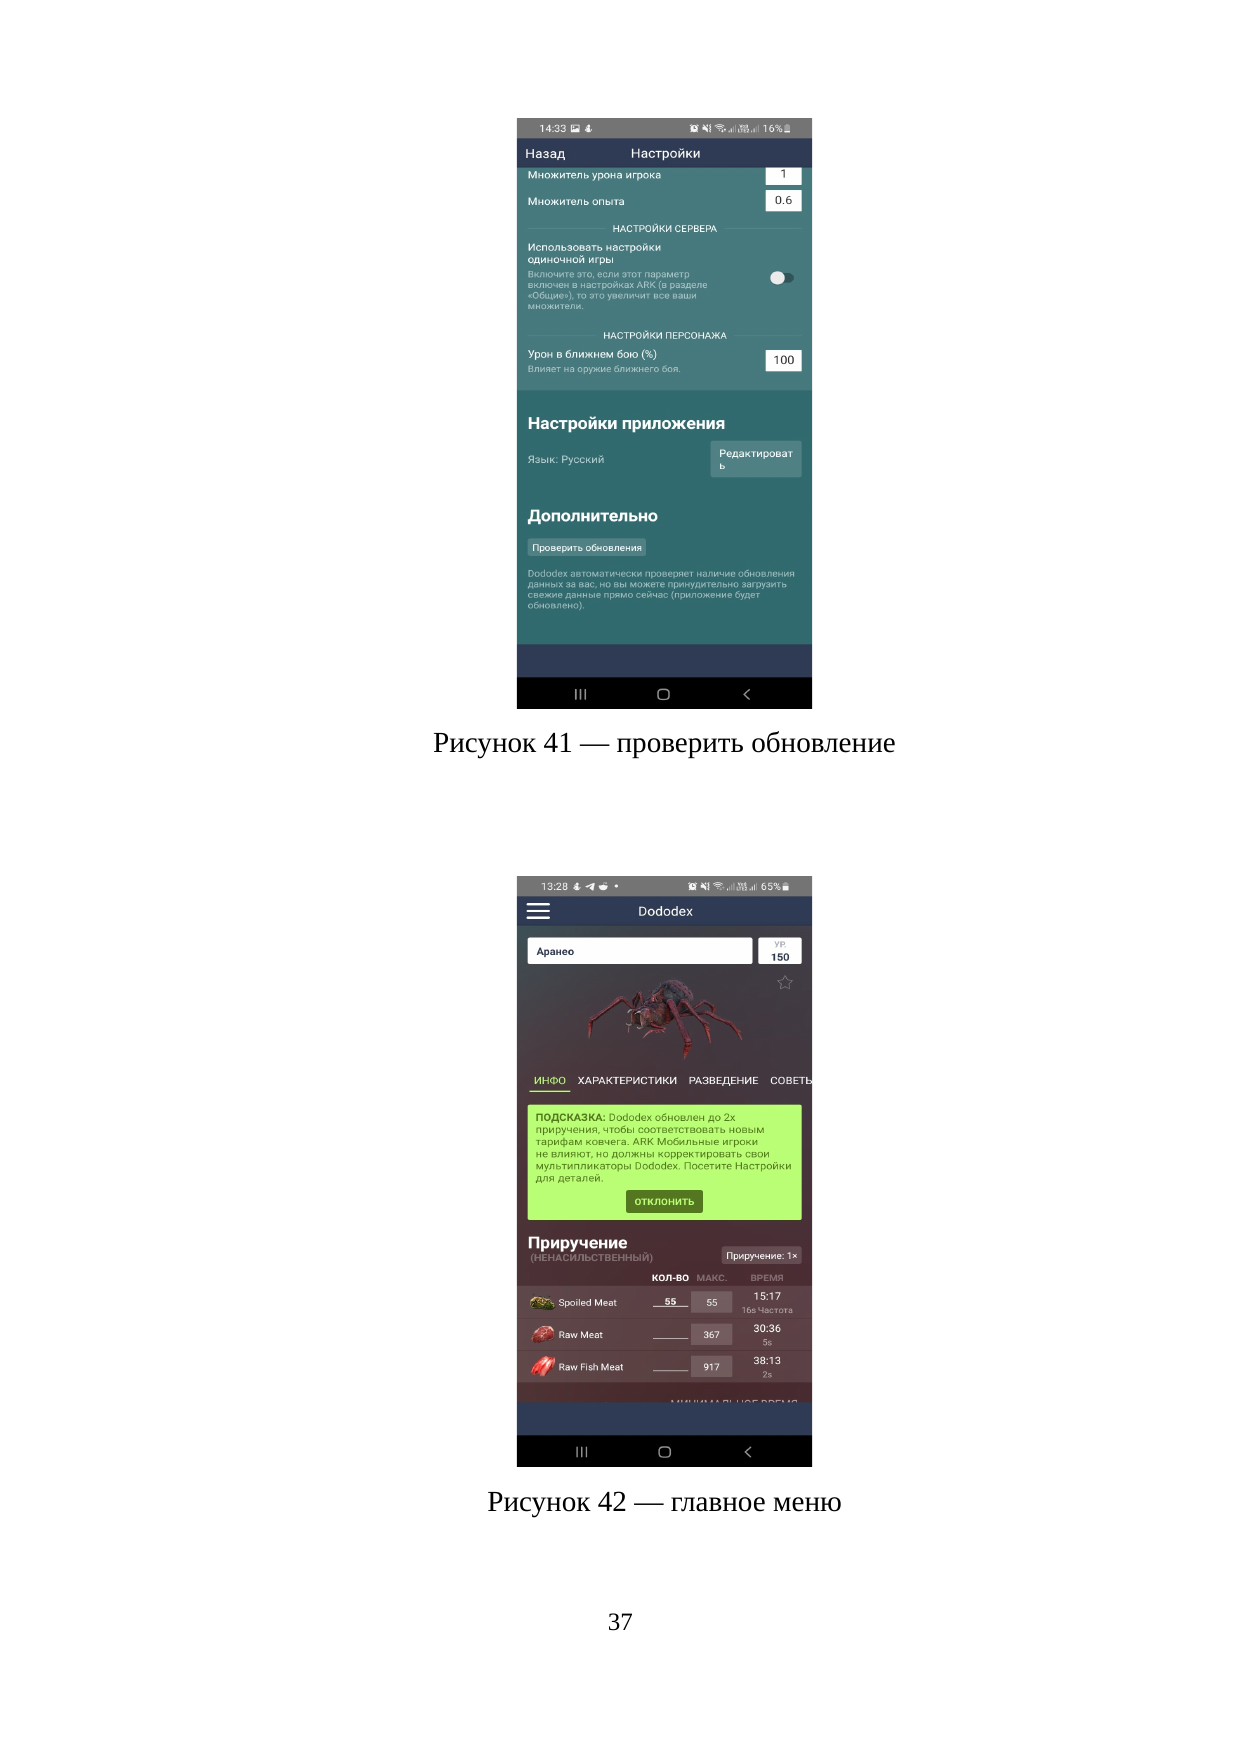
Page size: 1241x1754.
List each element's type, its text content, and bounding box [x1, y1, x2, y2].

picture [516, 876, 813, 1467]
list Рисунок 41 — проверить обновление [118, 725, 1122, 759]
picture [516, 118, 813, 709]
list Рисунок 42 — главное меню [118, 1484, 1122, 1517]
